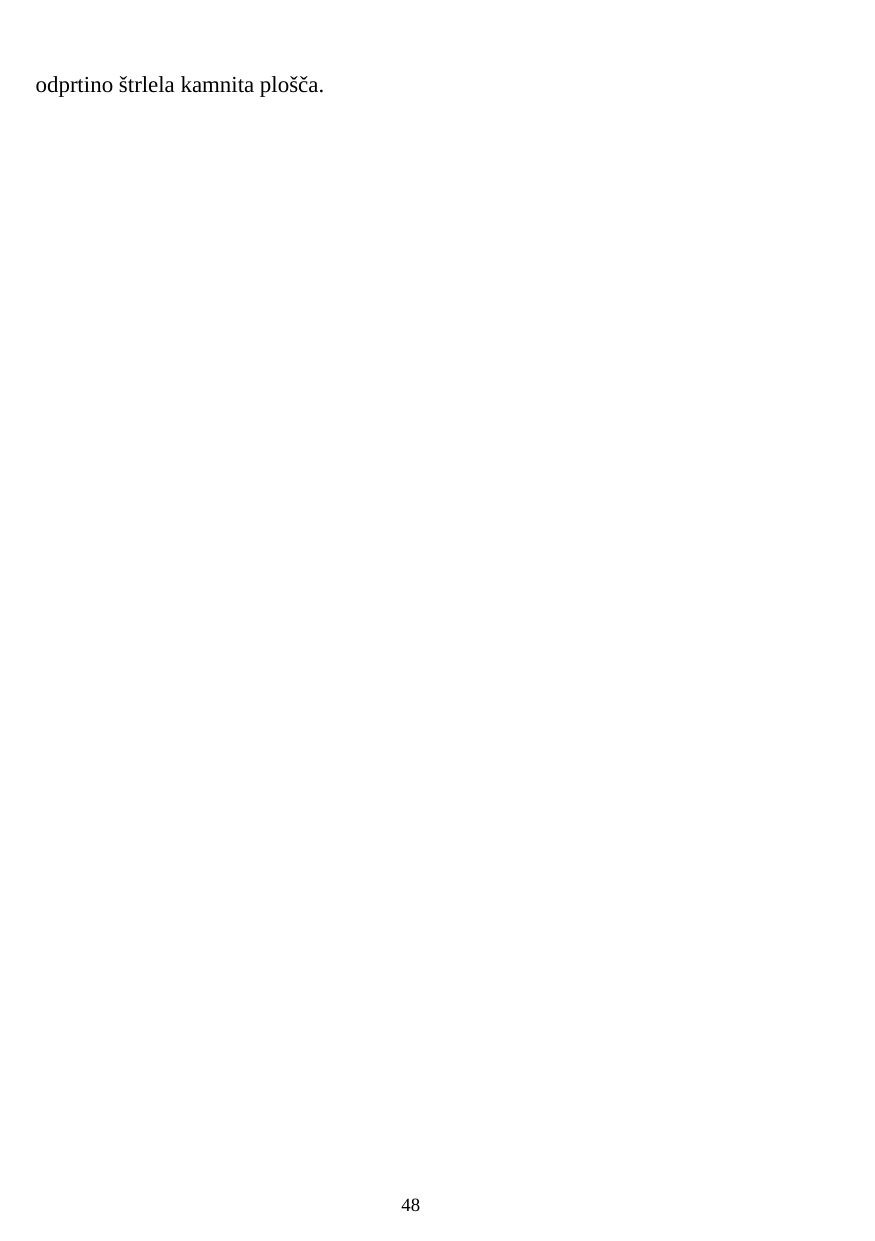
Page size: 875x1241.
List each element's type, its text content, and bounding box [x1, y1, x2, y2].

text odprtino štrlela kamnita plošča. [35, 71, 786, 97]
